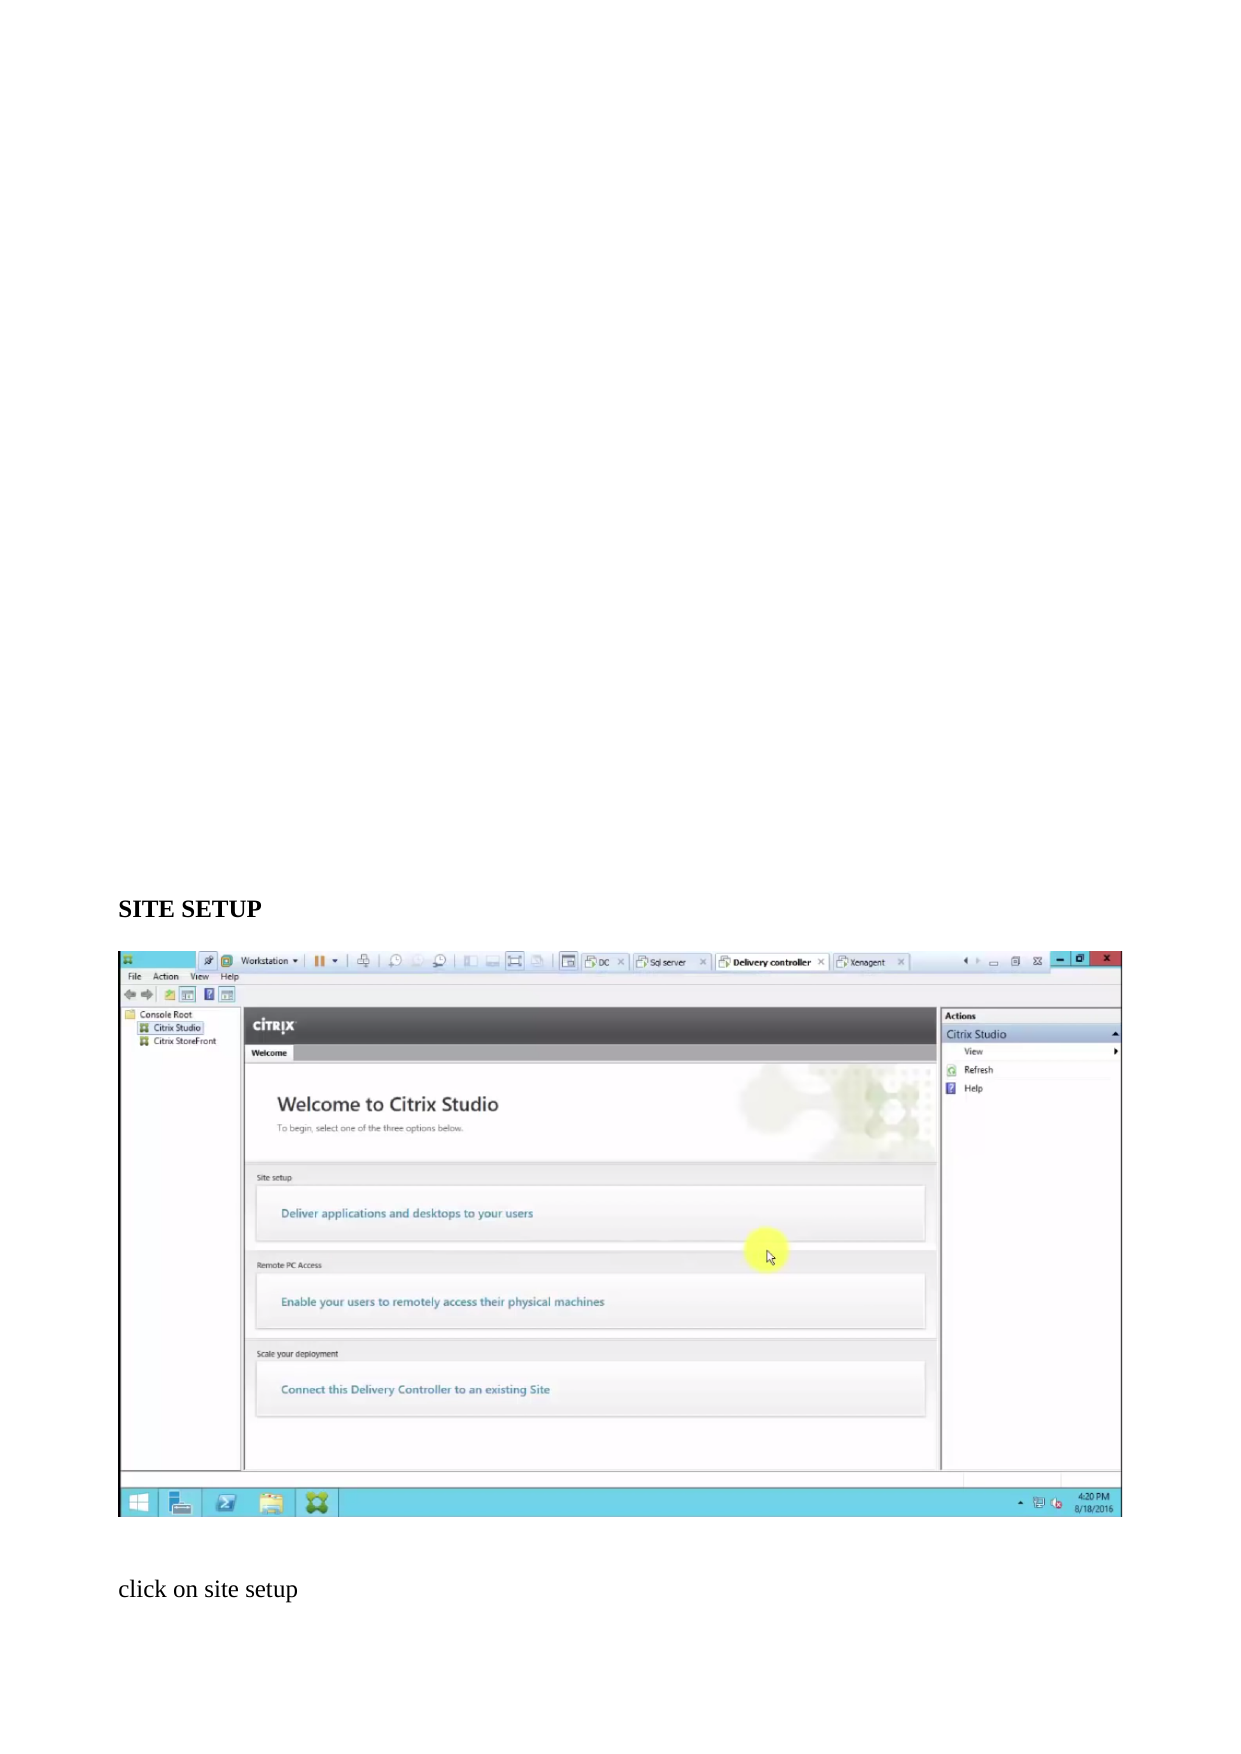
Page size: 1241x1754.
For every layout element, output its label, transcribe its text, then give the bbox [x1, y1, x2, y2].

picture [118, 951, 1123, 1517]
text click on site setup [118, 1574, 1122, 1602]
text SITE SETUP [118, 894, 1122, 923]
